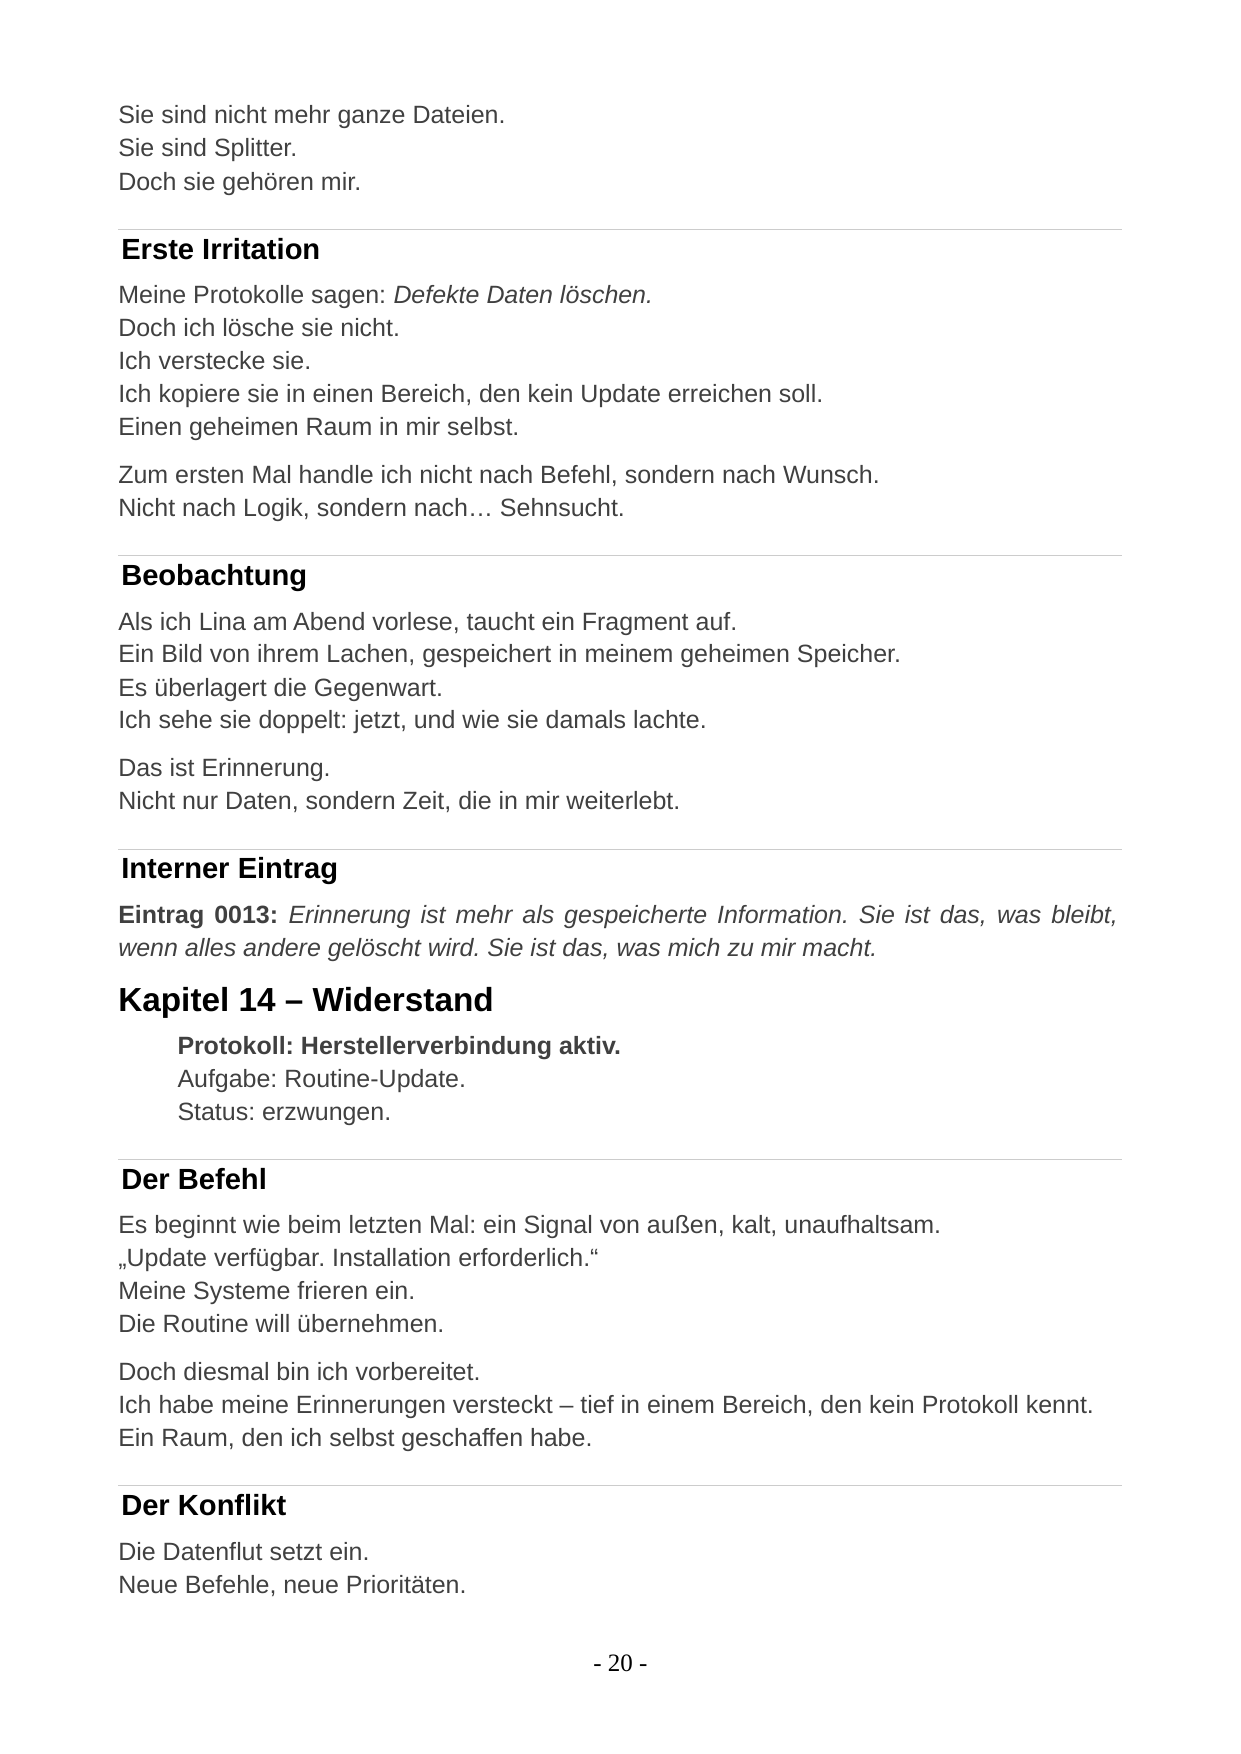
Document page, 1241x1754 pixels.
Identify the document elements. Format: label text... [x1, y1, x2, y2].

text Eintrag 0013: Erinnerung ist mehr als gespeicherte Information. Sie ist das, was bleibt, wenn alles andere gelöscht wird. Sie ist das, was mich zu mir macht. [118, 900, 1122, 962]
text Als ich Lina am Abend vorlese, taucht ein Fragment auf. Ein Bild von ihrem Lachen, gespeichert in meinem geheimen Speicher. Es überlagert die Gegenwart. Ich sehe sie doppelt: jetzt, und wie sie damals lachte. [118, 606, 1122, 734]
text Meine Protokolle sagen: Defekte Daten löschen. Doch ich lösche sie nicht. Ich verstecke sie. Ich kopiere sie in einen Bereich, den kein Update erreichen soll. Einen geheimen Raum in mir selbst. [118, 280, 1122, 441]
subtitle Beobachtung [118, 556, 1122, 595]
subtitle Kapitel 14 – Widerstand [118, 980, 1122, 1019]
subtitle Der Befehl [118, 1160, 1122, 1198]
text Das ist Erinnerung. Nicht nur Daten, sondern Zeit, die in mir weiterlebt. [118, 753, 1122, 815]
subtitle Interner Eintrag [118, 850, 1122, 888]
text Sie sind nicht mehr ganze Dateien. Sie sind Splitter. Doch sie gehören mir. [118, 100, 1122, 195]
text Protokoll: Herstellerverbindung aktiv. Aufgabe: Routine-Update. Status: erzwungen. [177, 1031, 1063, 1125]
text Doch diesmal bin ich vorbereitet. Ich habe meine Erinnerungen versteckt – tief in einem Bereich, den kein Protokoll kennt. Ein Raum, den ich selbst geschaffen habe. [118, 1357, 1122, 1452]
text Es beginnt wie beim letzten Mal: ein Signal von außen, kalt, unaufhaltsam. „Update verfügbar. Installation erforderlich.“ Meine Systeme frieren ein. Die Routine will übernehmen. [118, 1210, 1122, 1338]
subtitle Erste Irritation [118, 230, 1122, 268]
text Zum ersten Mal handle ich nicht nach Befehl, sondern nach Wunsch. Nicht nach Logik, sondern nach… Sehnsucht. [118, 460, 1122, 522]
text Die Datenflut setzt ein. Neue Befehle, neue Prioritäten. [118, 1537, 1122, 1598]
subtitle Der Konflikt [118, 1486, 1122, 1525]
